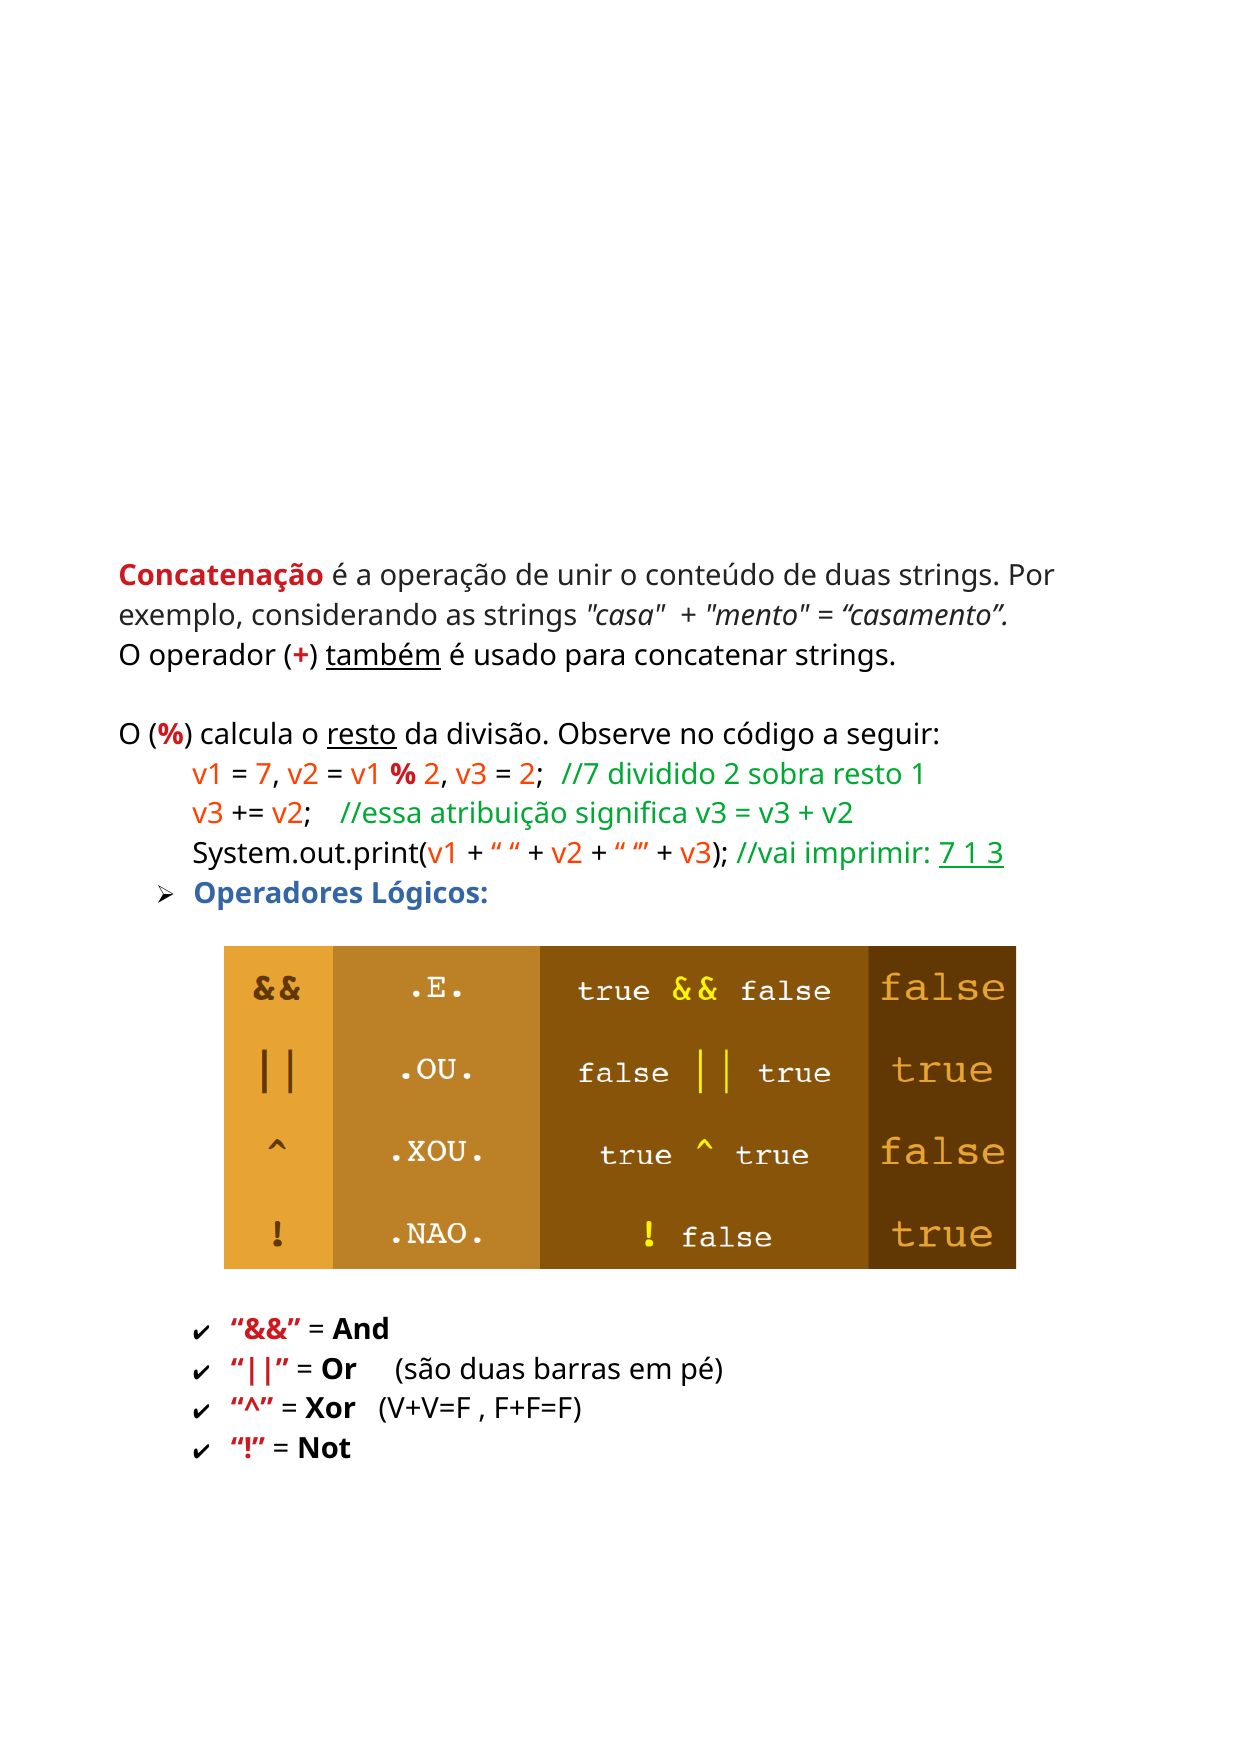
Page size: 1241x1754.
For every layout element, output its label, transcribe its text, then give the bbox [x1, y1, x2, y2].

list “!” = Not [193, 1427, 1122, 1467]
list “^” = Xor (V+V=F , F+F=F) [193, 1388, 1122, 1427]
list “&&” = And [193, 1308, 1122, 1348]
text v1 = 7, v2 = v1 % 2, v3 = 2; //7 dividido 2 sobra resto 1 [118, 753, 1122, 793]
text System.out.print(v1 + “ “ + v2 + “ ‘” + v3); //vai imprimir: 7 1 3 [118, 832, 1122, 872]
text v3 += v2; //essa atribuição significa v3 = v3 + v2 [118, 793, 1122, 832]
list Operadores Lógicos: [156, 872, 1122, 946]
text O (%) calcula o resto da divisão. Observe no código a seguir: [118, 713, 1122, 753]
picture [224, 946, 1017, 1269]
text Concatenação é a operação de unir o conteúdo de duas strings. Por exemplo, considerando as strings "casa" + "mento" = “casamento”. [118, 555, 1122, 634]
list “||” = Or (são duas barras em pé) [193, 1348, 1122, 1388]
text O operador (+) também é usado para concatenar strings. [118, 634, 1122, 674]
